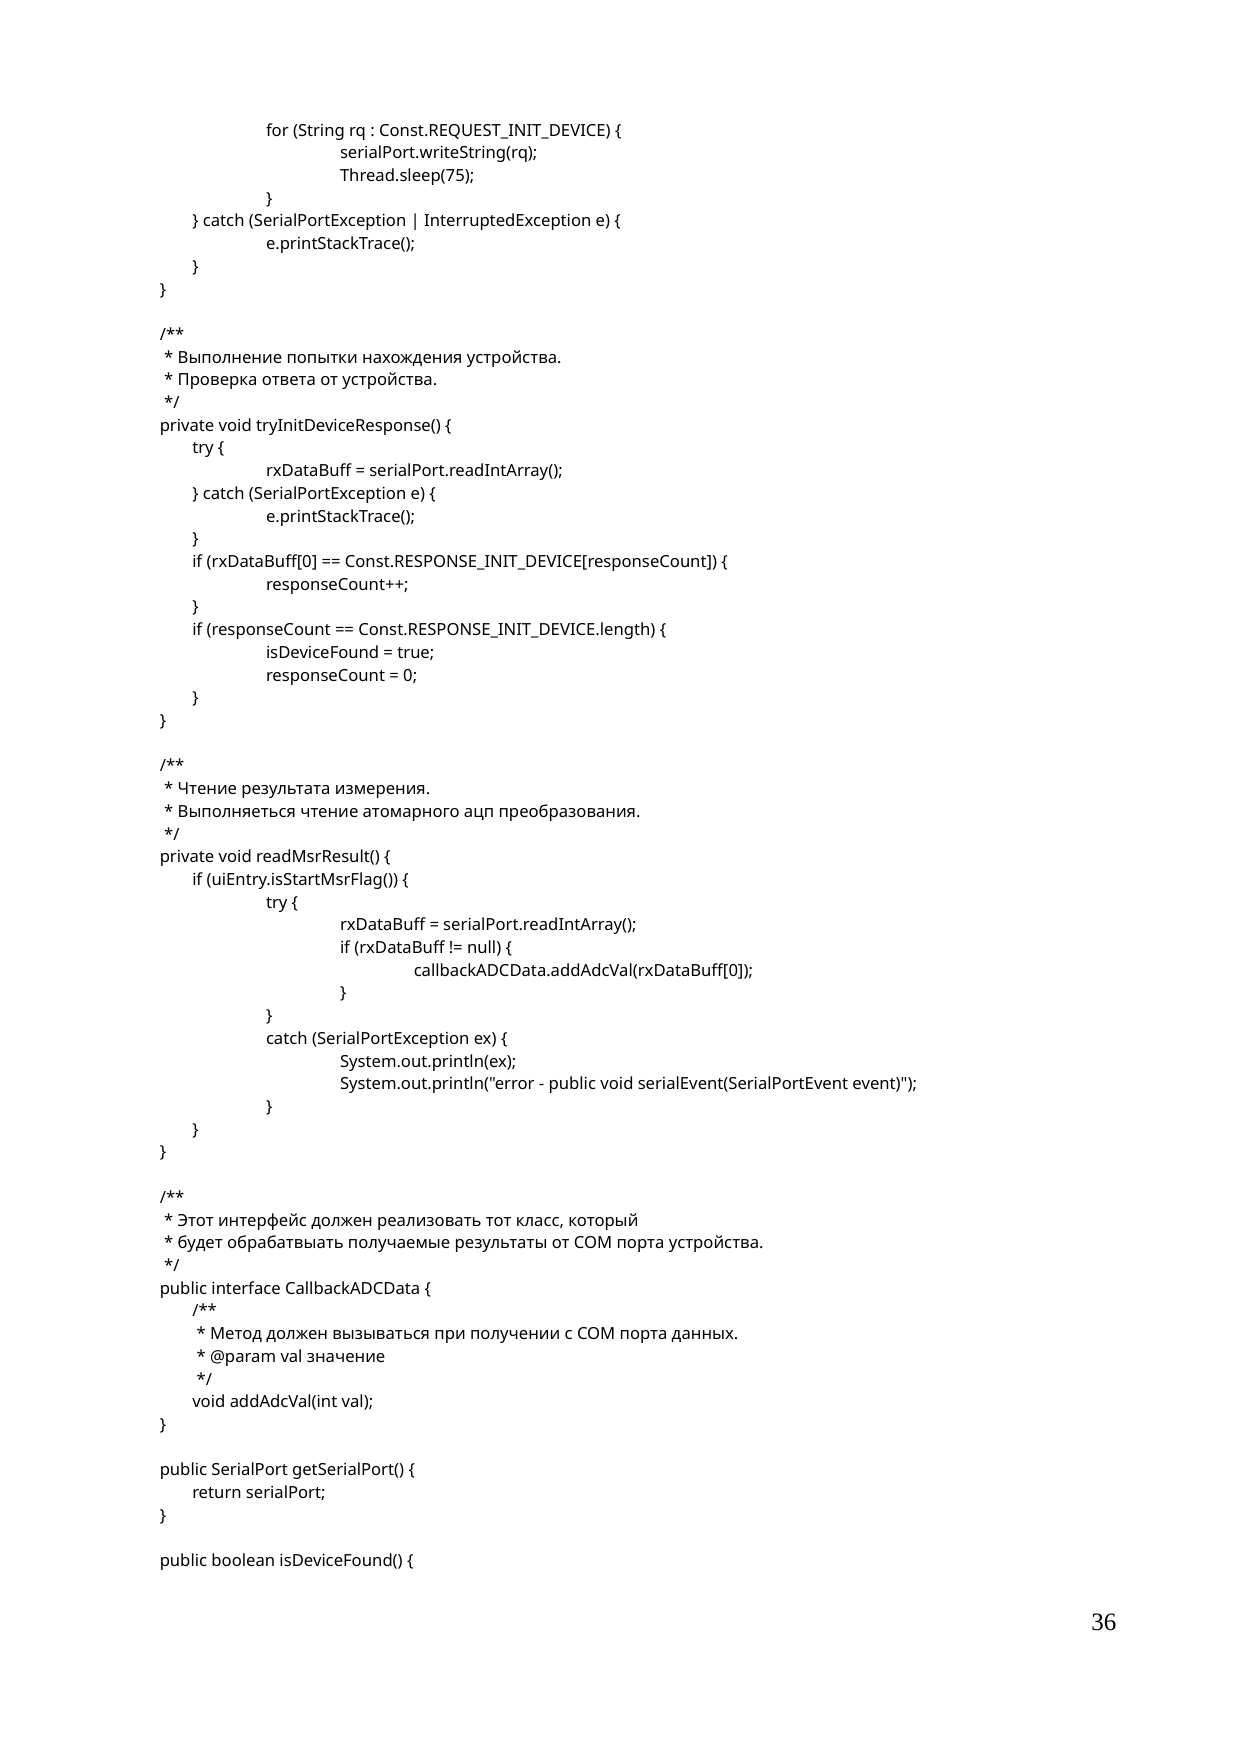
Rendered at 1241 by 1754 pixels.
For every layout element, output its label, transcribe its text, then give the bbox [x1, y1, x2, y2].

text } [118, 527, 1122, 549]
text } [118, 708, 1122, 731]
text * Чтение результата измерения. [118, 777, 1122, 799]
text } catch (SerialPortException | InterruptedException e) { [118, 209, 1122, 232]
text e.printStackTrace(); [118, 504, 1122, 527]
text } [118, 1503, 1122, 1526]
text private void readMsrResult() { [118, 845, 1122, 867]
text } [118, 1140, 1122, 1163]
text * Метод должен вызываться при получении с COM порта данных. [118, 1322, 1122, 1344]
text /** [118, 1299, 1122, 1322]
text if (uiEntry.isStartMsrFlag()) { [118, 867, 1122, 890]
text serialPort.writeString(rq); [118, 141, 1122, 163]
text try { [118, 436, 1122, 459]
text */ [118, 391, 1122, 413]
text responseCount = 0; [118, 663, 1122, 686]
text rxDataBuff = serialPort.readIntArray(); [118, 459, 1122, 481]
text if (rxDataBuff != null) { [118, 936, 1122, 958]
text e.printStackTrace(); [118, 232, 1122, 254]
text catch (SerialPortException ex) { [118, 1026, 1122, 1049]
text */ [118, 1367, 1122, 1390]
text * Выполняеться чтение атомарного ацп преобразования. [118, 799, 1122, 822]
text private void tryInitDeviceResponse() { [118, 413, 1122, 436]
text System.out.println("error - public void serialEvent(SerialPortEvent event)"); [118, 1072, 1122, 1094]
text * Проверка ответа от устройства. [118, 368, 1122, 391]
text public SerialPort getSerialPort() { [118, 1458, 1122, 1481]
text } [118, 1117, 1122, 1140]
text callbackADCData.addAdcVal(rxDataBuff[0]); [118, 958, 1122, 981]
text * Выполнение попытки нахождения устройства. [118, 345, 1122, 368]
text /** [118, 754, 1122, 777]
text } [118, 686, 1122, 708]
text public interface CallbackADCData { [118, 1276, 1122, 1299]
text if (rxDataBuff[0] == Const.RESPONSE_INIT_DEVICE[responseCount]) { [118, 549, 1122, 572]
text } [118, 1004, 1122, 1026]
text try { [118, 890, 1122, 913]
text } [118, 595, 1122, 618]
text void addAdcVal(int val); [118, 1390, 1122, 1412]
text /** [118, 322, 1122, 345]
text rxDataBuff = serialPort.readIntArray(); [118, 913, 1122, 936]
text } [118, 1412, 1122, 1435]
text * Этот интерфейс должен реализовать тот класс, который [118, 1208, 1122, 1231]
text for (String rq : Const.REQUEST_INIT_DEVICE) { [118, 118, 1122, 141]
text } [118, 186, 1122, 209]
text * будет обрабатвыать получаемые результаты от COM порта устройства. [118, 1231, 1122, 1253]
text * @param val значение [118, 1344, 1122, 1367]
text public boolean isDeviceFound() { [118, 1549, 1122, 1571]
text responseCount++; [118, 572, 1122, 595]
text } [118, 1094, 1122, 1117]
text } [118, 254, 1122, 277]
text Thread.sleep(75); [118, 163, 1122, 186]
text isDeviceFound = true; [118, 640, 1122, 663]
text /** [118, 1185, 1122, 1208]
text System.out.println(ex); [118, 1049, 1122, 1072]
text } [118, 277, 1122, 300]
text if (responseCount == Const.RESPONSE_INIT_DEVICE.length) { [118, 618, 1122, 640]
text */ [118, 1253, 1122, 1276]
text return serialPort; [118, 1481, 1122, 1503]
text */ [118, 822, 1122, 845]
text } catch (SerialPortException e) { [118, 481, 1122, 504]
text } [118, 981, 1122, 1004]
